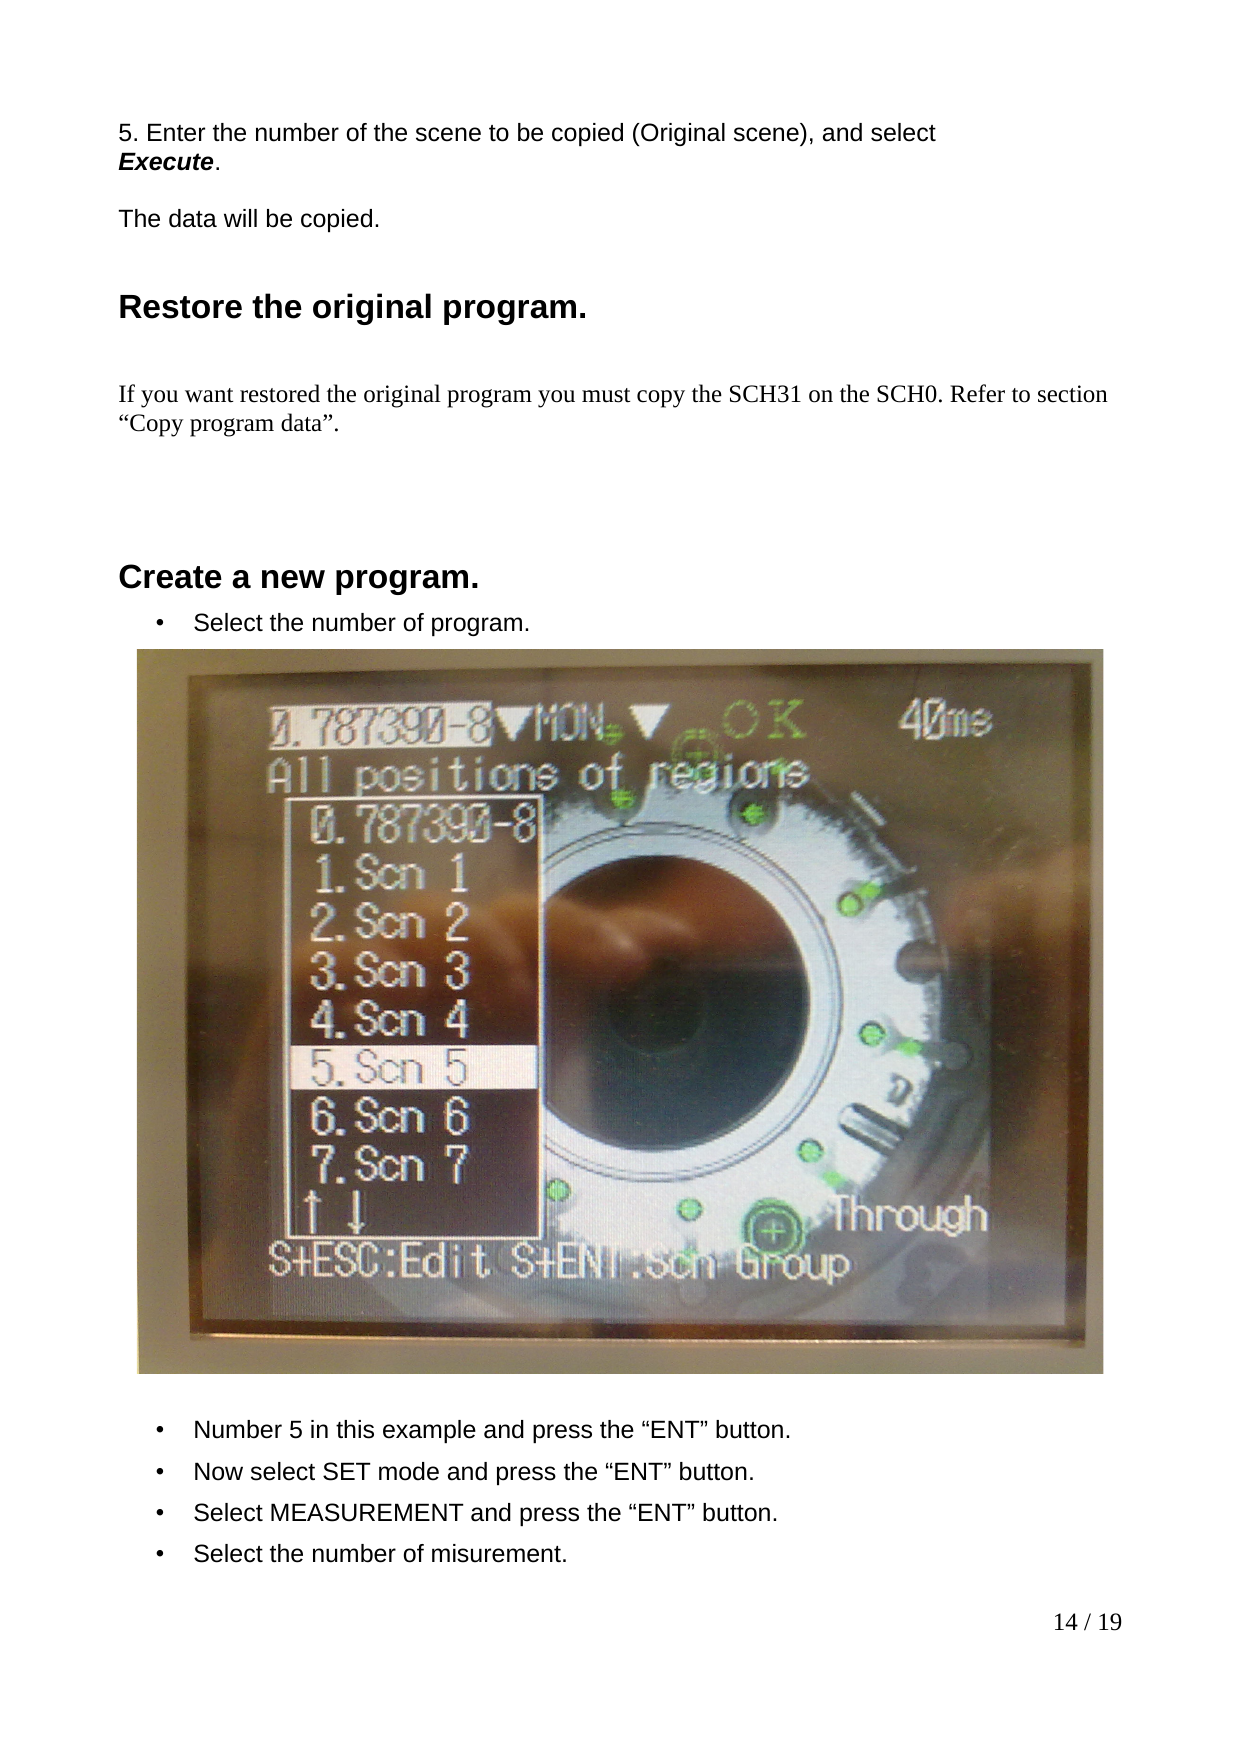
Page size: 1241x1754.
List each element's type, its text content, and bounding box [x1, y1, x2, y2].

list Select the number of misurement. [156, 1539, 1122, 1568]
list Now select SET mode and press the “ENT” button. [156, 1457, 1122, 1486]
text Execute. [118, 147, 1122, 176]
text 5. Enter the number of the scene to be copied (Original scene), and select [118, 118, 1122, 147]
text The data will be copied. [118, 204, 1122, 233]
subtitle Restore the original program. [118, 287, 1122, 326]
list Number 5 in this example and press the “ENT” button. [156, 1415, 1122, 1444]
list Select the number of program. [156, 608, 1122, 637]
text If you want restored the original program you must copy the SCH31 on the SCH0. Refer to section “Copy program data”. [118, 379, 1122, 437]
subtitle Create a new program. [118, 557, 1122, 595]
list Select MEASUREMENT and press the “ENT” button. [156, 1498, 1122, 1527]
picture [136, 649, 1104, 1374]
